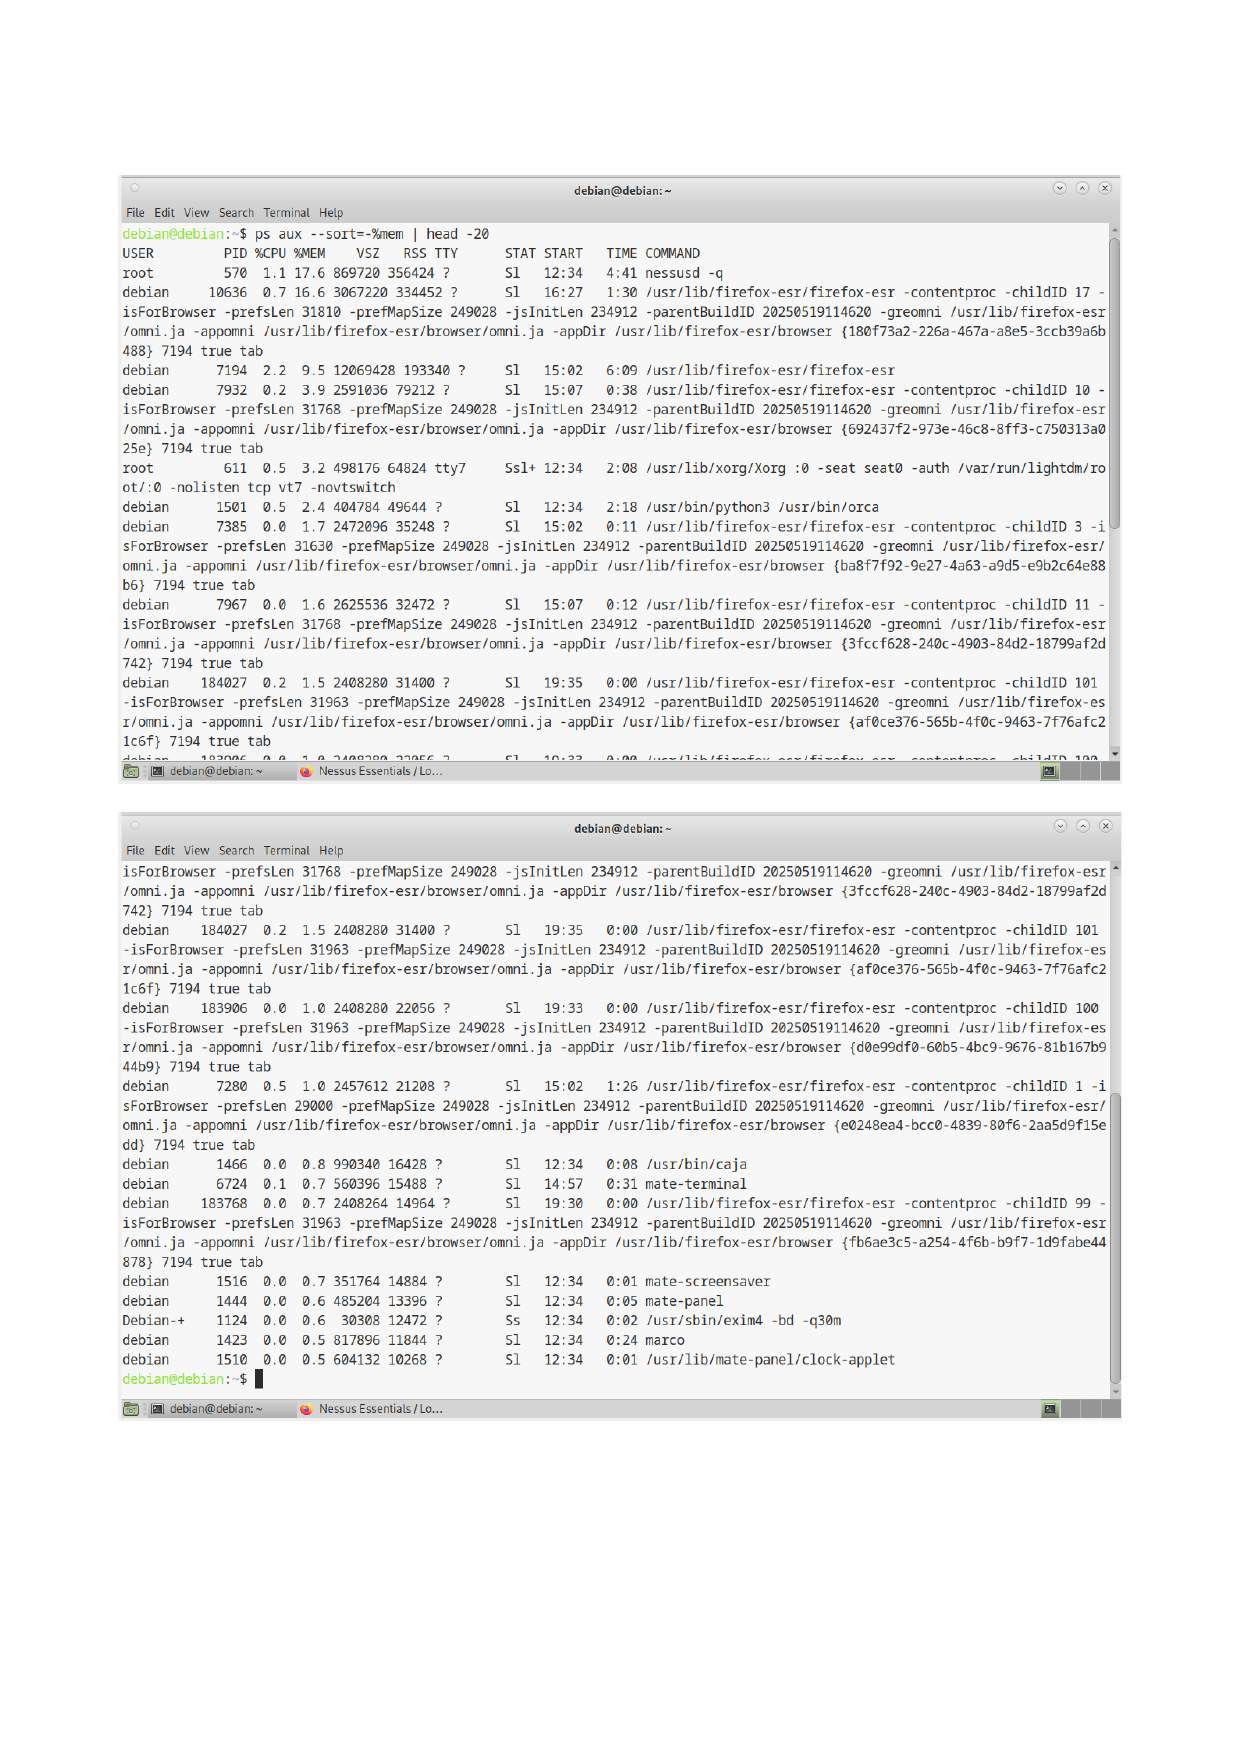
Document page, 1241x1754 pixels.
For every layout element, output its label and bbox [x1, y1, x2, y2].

picture [118, 175, 1123, 784]
picture [118, 812, 1123, 1421]
